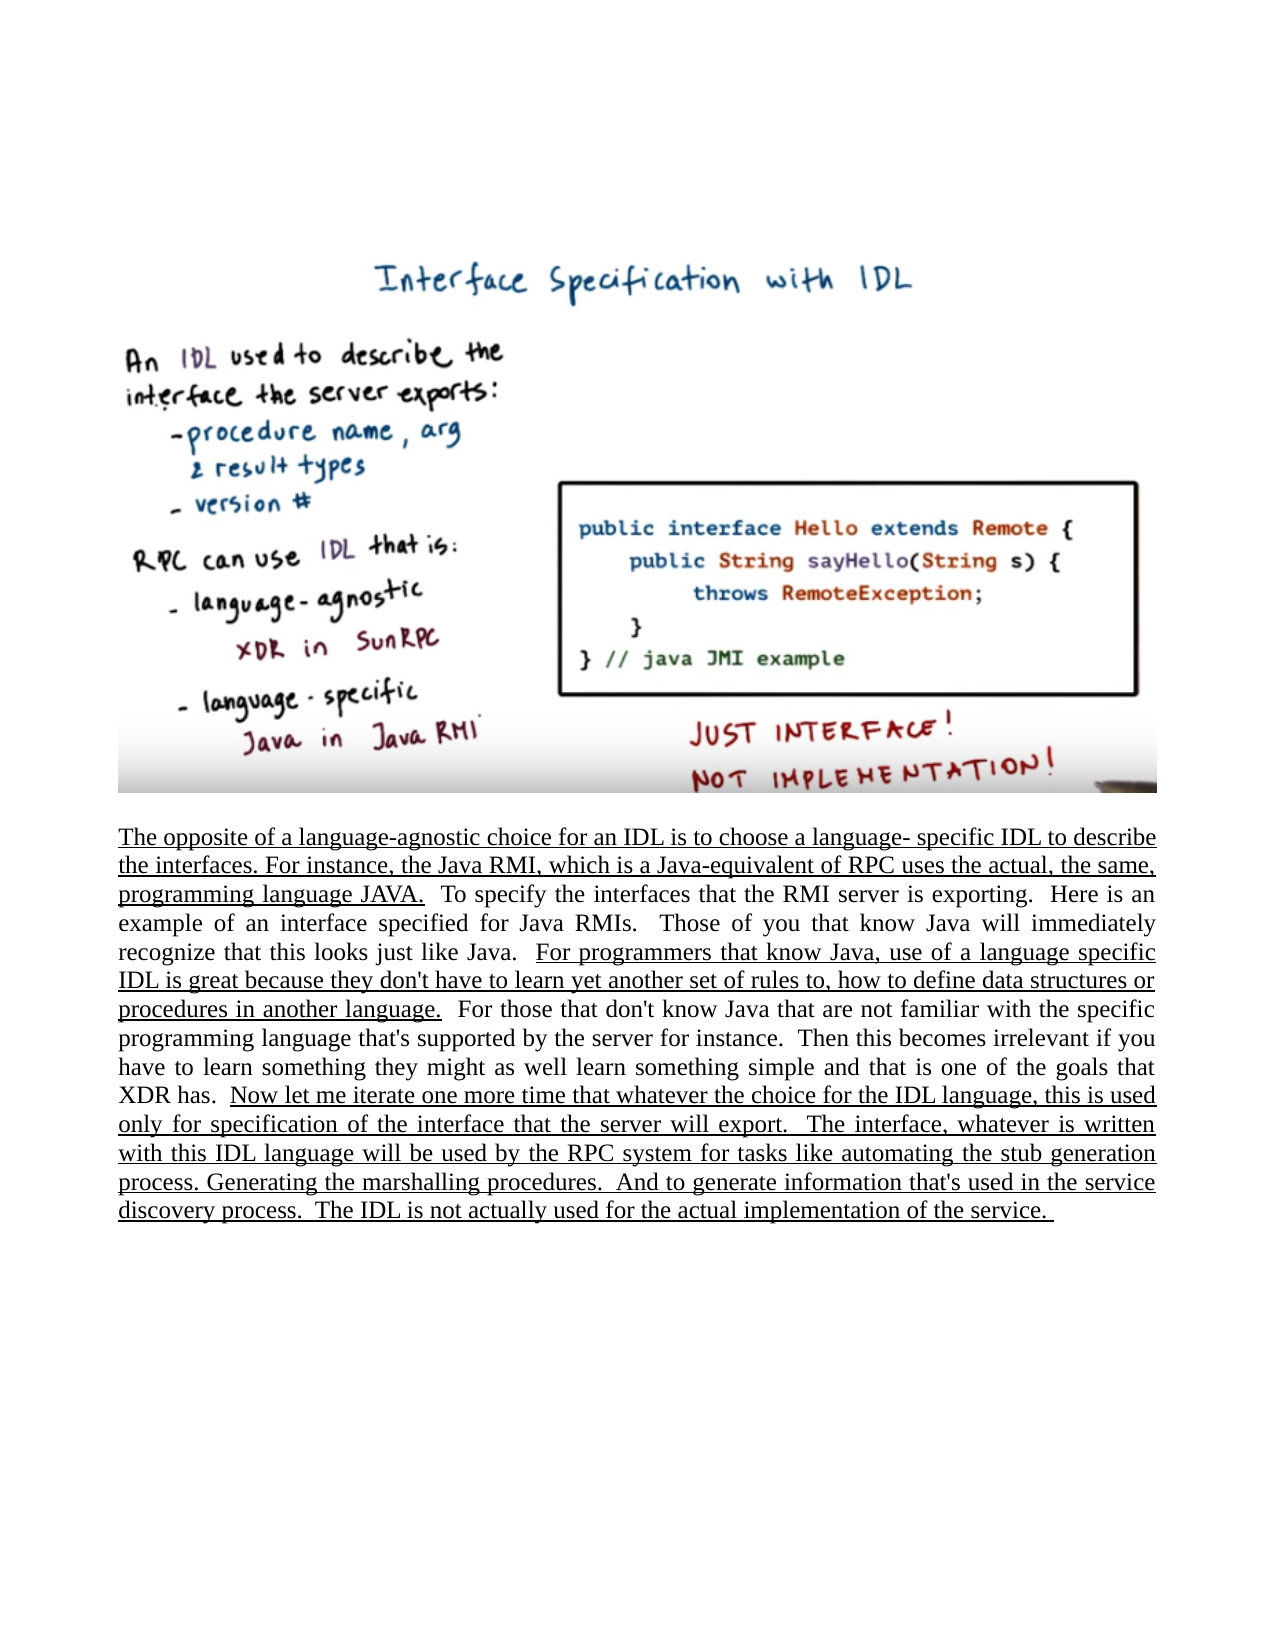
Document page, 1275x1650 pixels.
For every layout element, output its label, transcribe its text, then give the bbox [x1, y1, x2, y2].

picture [118, 261, 1157, 793]
text The opposite of a language-agnostic choice for an IDL is to choose a language- specific IDL to describe [118, 822, 1157, 847]
text the interfaces. For instance, the Java RMI, which is a Java-equivalent of RPC uses the actual, the same, programming language JAVA. To specify the interfaces that the RMI server is exporting. Here is an example of an interface specified for Java RMIs. Those of you that know Java will immediately recognize that this looks just like Java. For programmers that know Java, use of a language specific IDL is great because they don't have to learn yet another set of rules to, how to define data structures or procedures in another language. For those that don't know Java that are not familiar with the specific programming language that's supported by the server for instance. Then this becomes irrelevant if you have to learn something they might as well learn something simple and that is one of the goals that XDR has. Now let me iterate one more time that whatever the choice for the IDL language, this is used only for specification of the interface that the server will export. The interface, whatever is written with this IDL language will be used by the RPC system for tasks like automating the stub generation [118, 848, 1157, 1163]
text process. Generating the marshalling procedures. And to generate information that's used in the service discovery process. The IDL is not actually used for the actual implementation of the service. [118, 1164, 1157, 1224]
